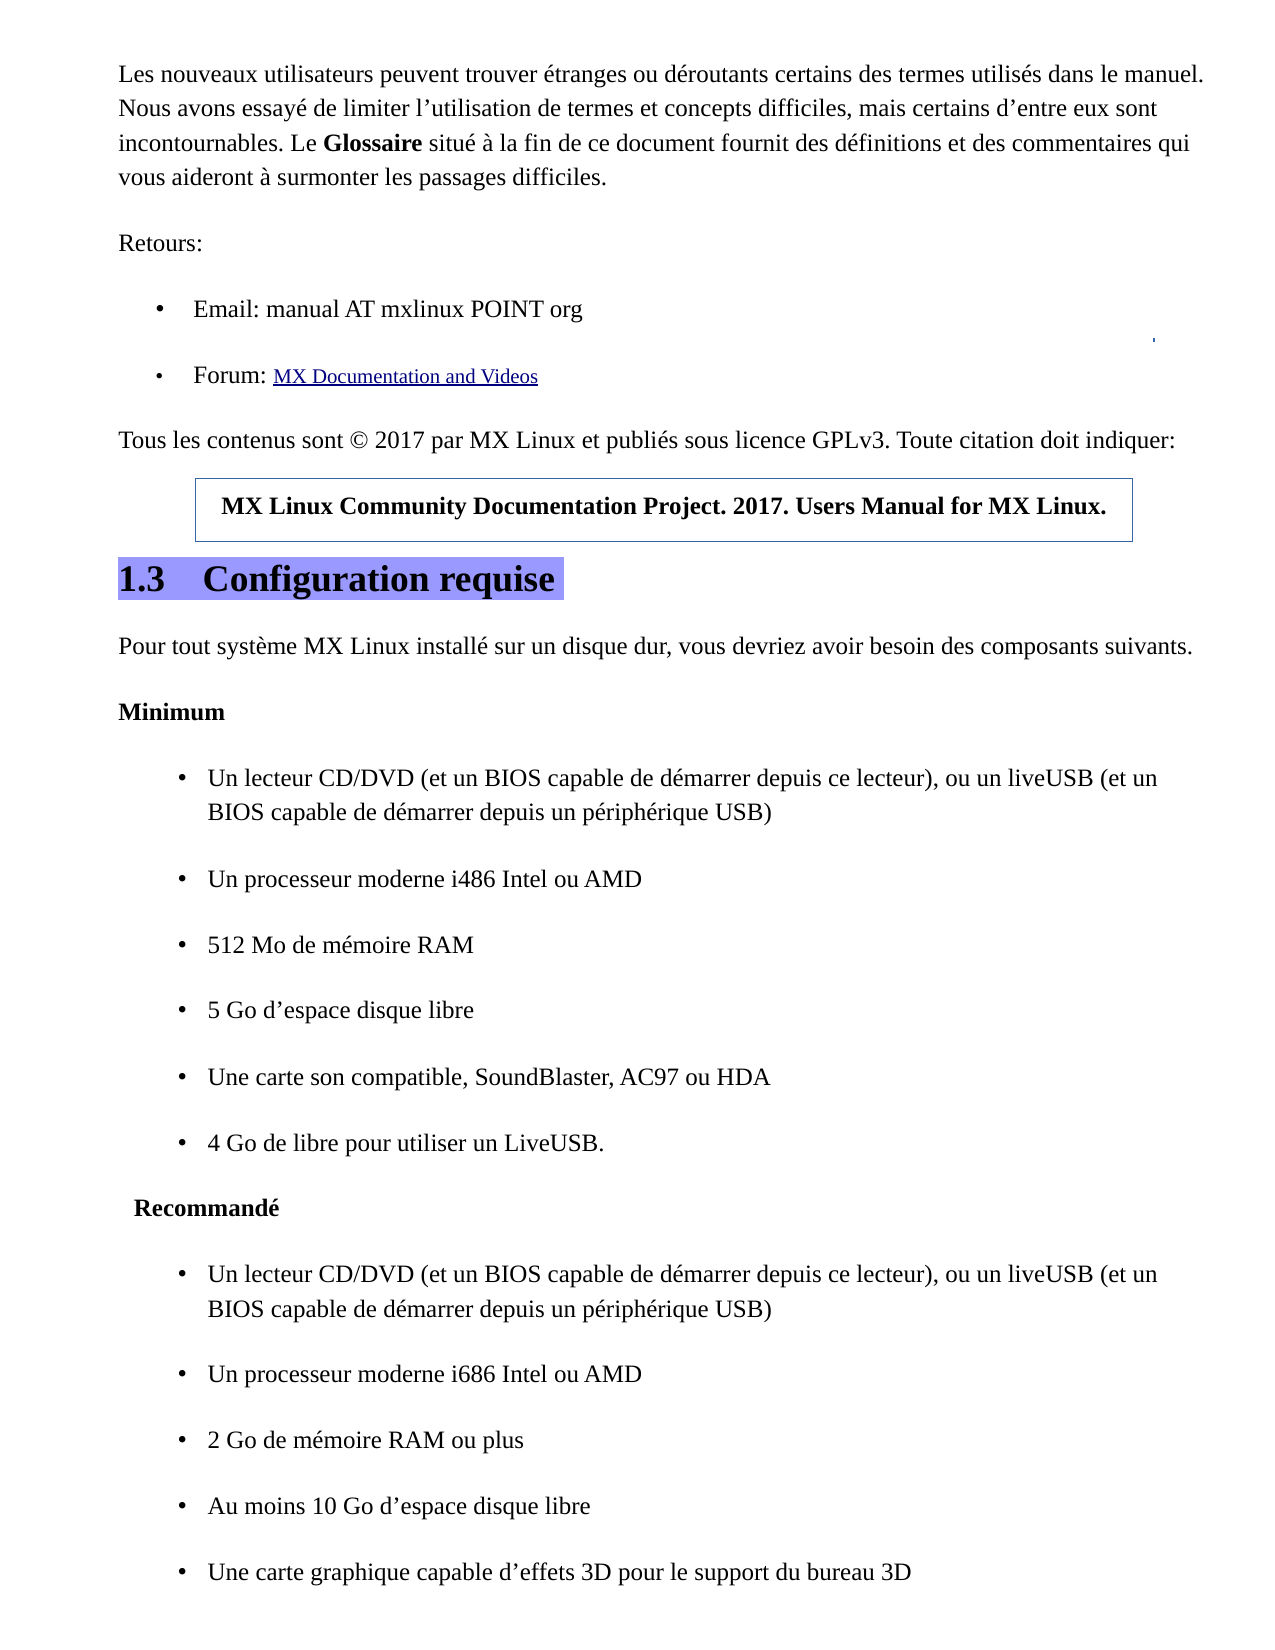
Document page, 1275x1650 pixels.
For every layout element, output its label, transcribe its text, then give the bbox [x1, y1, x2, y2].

text [1133, 491, 1216, 520]
list Un lecteur CD/DVD (et un BIOS capable de démarrer depuis ce lecteur), ou un liveUSB (et un BIOS capable de démarrer depuis un périphérique USB) [178, 1259, 1200, 1322]
list Une carte son compatible, SoundBlaster, AC97 ou HDA [178, 1062, 1200, 1090]
subtitle 1.3 Configuration requise [564, 557, 1201, 600]
text Les nouveaux utilisateurs peuvent trouver étranges ou déroutants certains des termes utilisés dans le manuel. Nous avons essayé de limiter l’utilisation de termes et concepts difficiles, mais certains d’entre eux sont incontournables. Le Glossaire situé à la fin de ce document fournit des définitions et des commentaires qui vous aideront à surmonter les passages difficiles. [118, 59, 1216, 191]
text Tous les contenus sont © 2017 par MX Linux et publiés sous licence GPLv3. Toute citation doit indiquer: [118, 425, 1216, 454]
list 5 Go d’espace disque libre [178, 996, 1200, 1024]
list Un processeur moderne i486 Intel ou AMD [178, 864, 1200, 893]
list 4 Go de libre pour utiliser un LiveUSB. [178, 1128, 1200, 1156]
list 2 Go de mémoire RAM ou plus [178, 1425, 1200, 1454]
list Un processeur moderne i686 Intel ou AMD [178, 1359, 1200, 1388]
list 512 Mo de mémoire RAM [178, 930, 1200, 959]
list Forum: MX Documentation and Videos [156, 360, 1216, 388]
text MX Linux Community Documentation Project. 2017. Users Manual for MX Linux. [196, 491, 1132, 520]
list Au moins 10 Go d’espace disque libre [178, 1491, 1200, 1519]
text Recommandé [134, 1193, 1200, 1222]
text Minimum [118, 697, 1216, 726]
list Email: manual AT mxlinux POINT org [156, 294, 1216, 323]
text Retours: [118, 228, 1216, 257]
list Une carte graphique capable d’effets 3D pour le support du bureau 3D [178, 1557, 1200, 1585]
text [118, 491, 195, 520]
text Pour tout système MX Linux installé sur un disque dur, vous devriez avoir besoin des composants suivants. [118, 631, 1201, 660]
list Un lecteur CD/DVD (et un BIOS capable de démarrer depuis ce lecteur), ou un liveUSB (et un BIOS capable de démarrer depuis un périphérique USB) [178, 763, 1200, 826]
